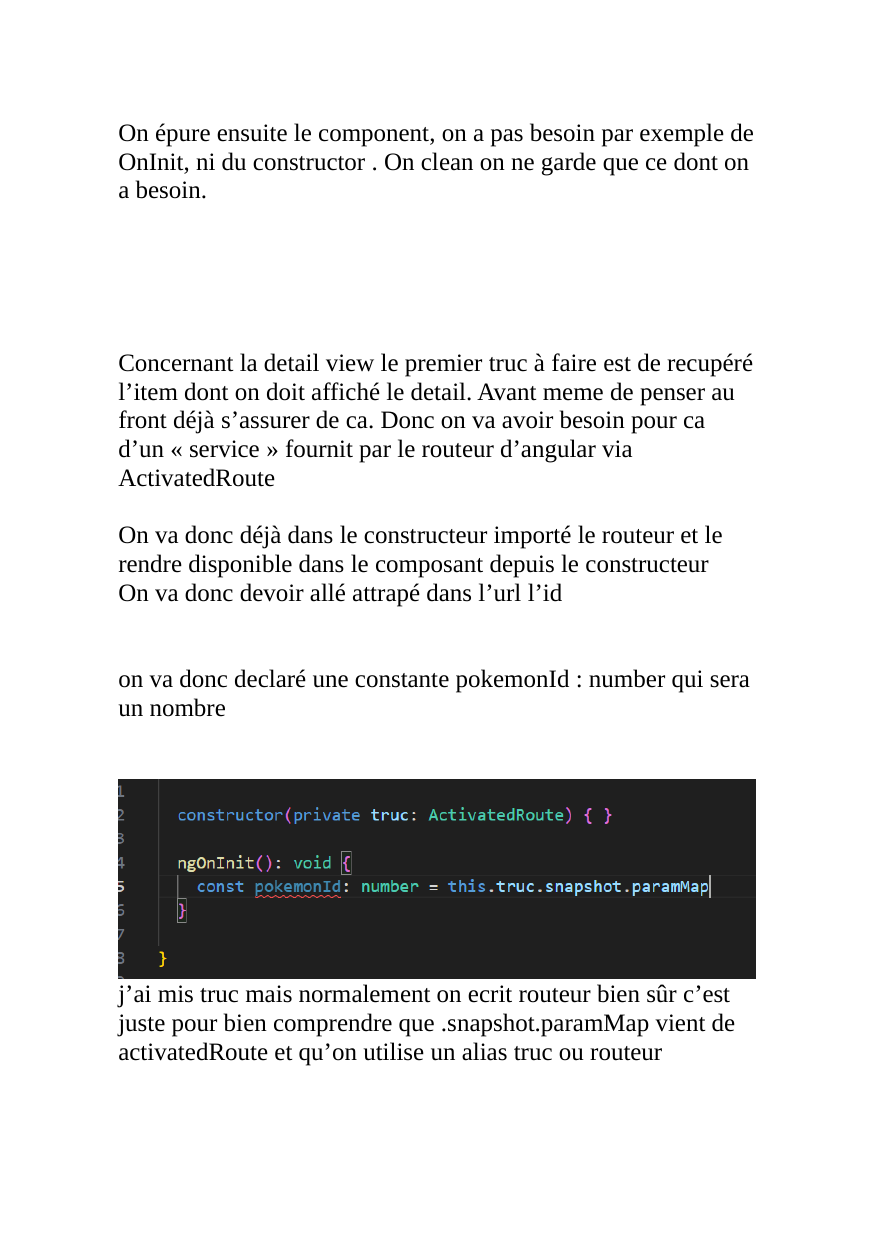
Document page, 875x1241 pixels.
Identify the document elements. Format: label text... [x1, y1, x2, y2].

picture [118, 779, 756, 979]
text On épure ensuite le component, on a pas besoin par exemple de OnInit, ni du constructor . On clean on ne garde que ce dont on a besoin. Concernant la detail view le premier truc à faire est de recupéré l’item dont on doit affiché le detail. Avant meme de penser au front déjà s’assurer de ca. Donc on va avoir besoin pour ca d’un « service » fournit par le routeur d’angular via ActivatedRoute On va donc déjà dans le constructeur importé le routeur et le rendre disponible dans le composant depuis le constructeur [118, 118, 756, 578]
text On va donc devoir allé attrapé dans l’url l’id [118, 578, 756, 607]
text j’ai mis truc mais normalement on ecrit routeur bien sûr c’est juste pour bien comprendre que .snapshot.paramMap vient de activatedRoute et qu’on utilise un alias truc ou routeur [118, 979, 756, 1065]
text on va donc declaré une constante pokemonId : number qui sera un nombre [118, 664, 756, 722]
